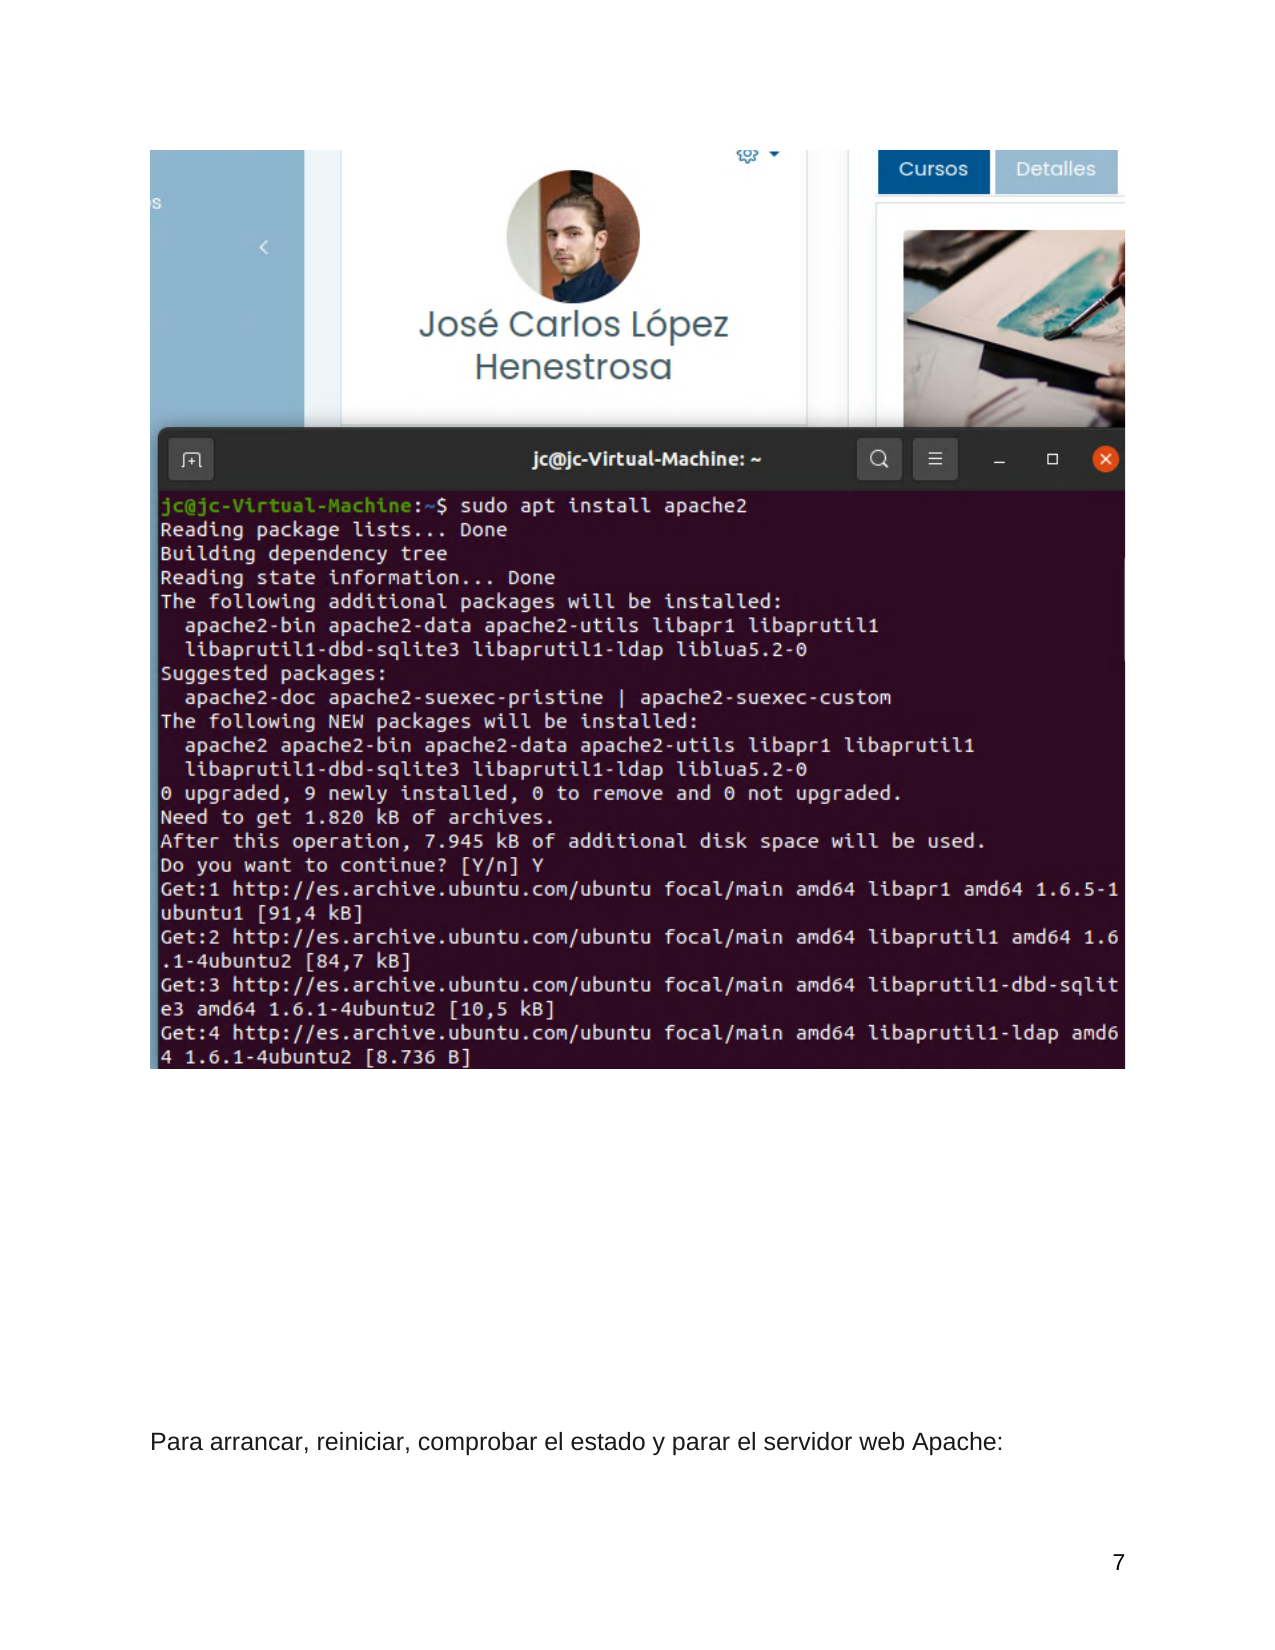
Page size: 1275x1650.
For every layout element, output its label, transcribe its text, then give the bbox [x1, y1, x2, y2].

text Para arrancar, reiniciar, comprobar el estado y parar el servidor web Apache: [150, 1427, 1125, 1456]
picture [150, 150, 1125, 1069]
